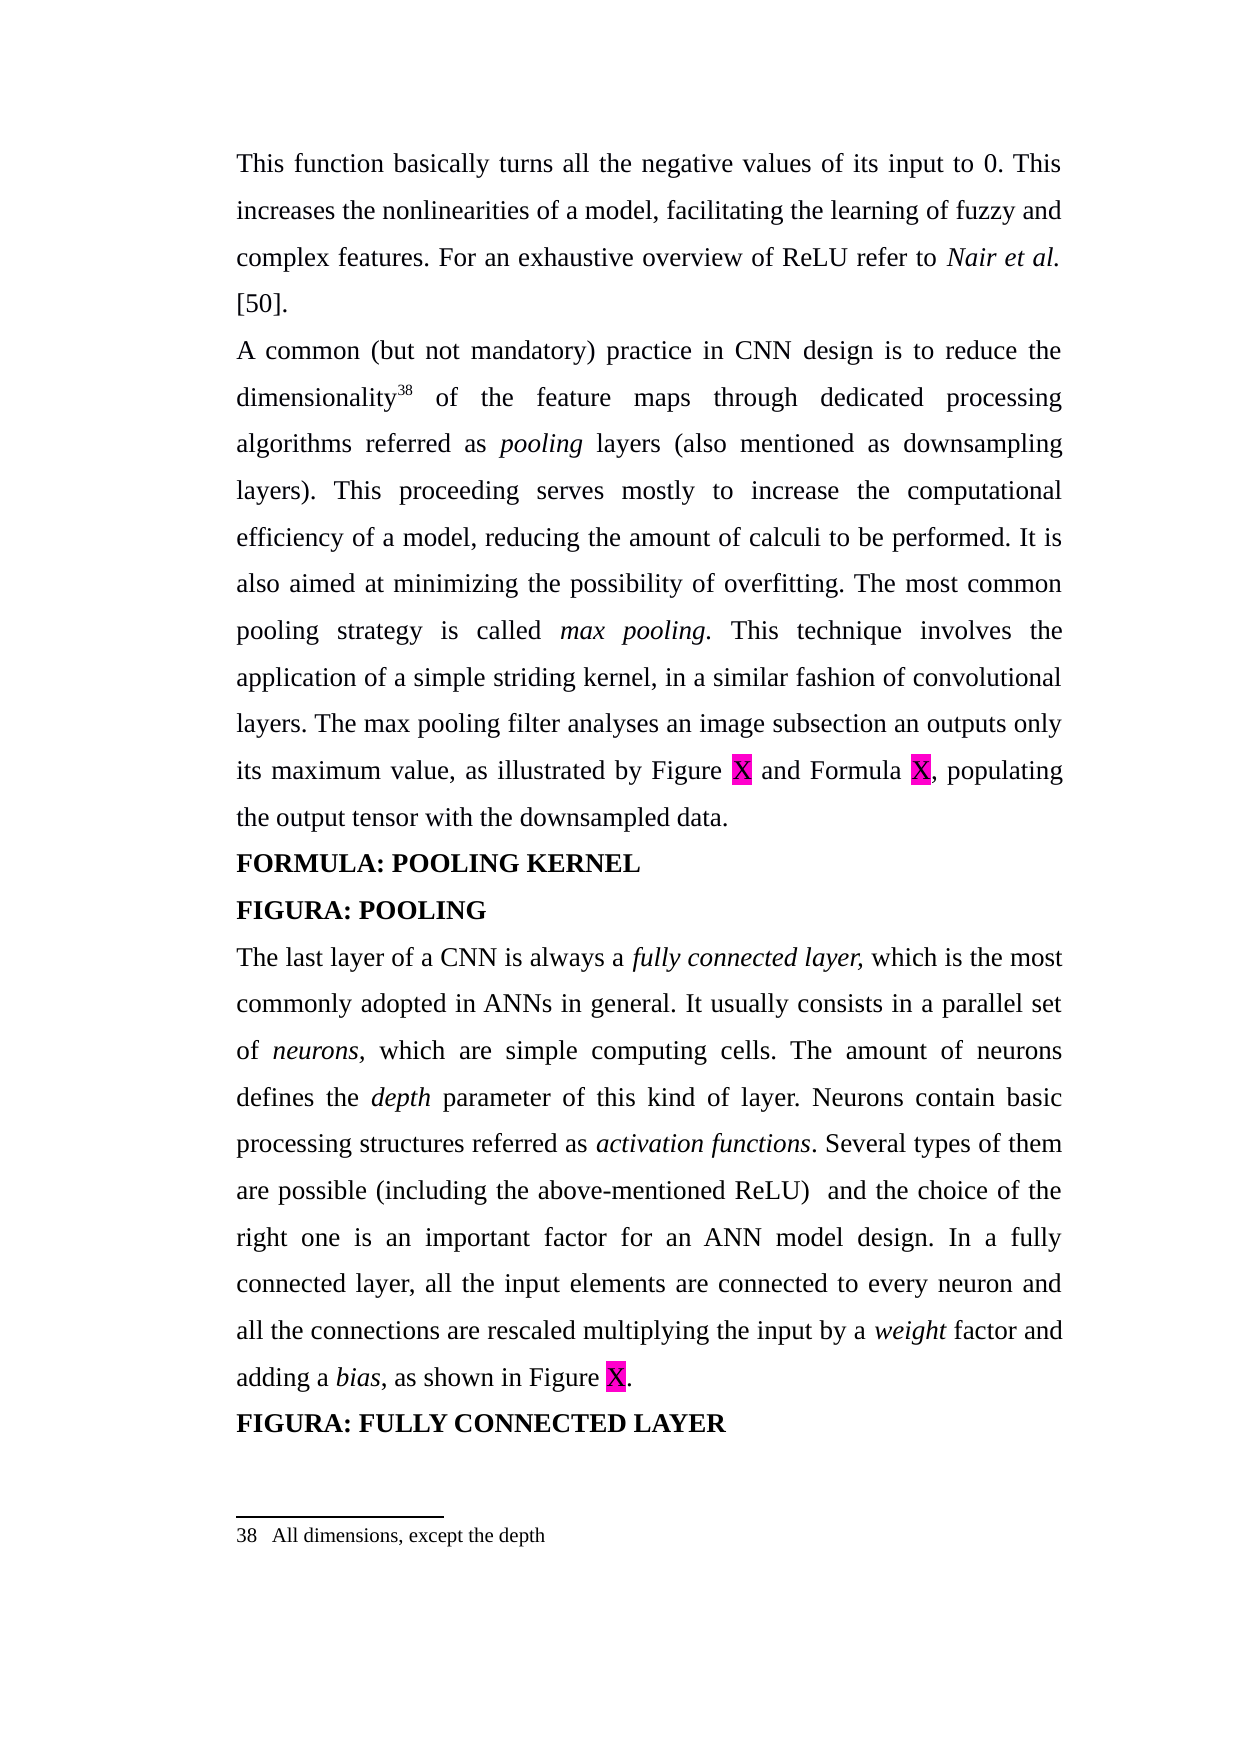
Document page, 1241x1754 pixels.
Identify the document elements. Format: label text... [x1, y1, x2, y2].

text All dimensions, except the depth [236, 1523, 1063, 1547]
text The last layer of a CNN is always a fully connected layer, which is the most commonly adopted in ANNs in general. It usually consists in a parallel set of neurons, which are simple computing cells. The amount of neurons defines the depth parameter of this kind of layer. Neurons contain basic processing structures referred as activation functions. Several types of them are possible (including the above-mentioned ReLU) and the choice of the right one is an important factor for an ANN model design. In a fully connected layer, all the input elements are connected to every neuron and all the connections are rescaled multiplying the input by a weight factor and adding a bias, as shown in Figure X. [236, 941, 1063, 1392]
text FORMULA: POOLING KERNEL [236, 848, 1063, 879]
text This function basically turns all the negative values of its input to 0. This increases the nonlinearities of a model, facilitating the learning of fuzzy and complex features. For an exhaustive overview of ReLU refer to Nair et al. [50]. [236, 148, 1063, 319]
text FIGURA: FULLY CONNECTED LAYER [236, 1408, 1063, 1439]
text FIGURA: POOLING [236, 894, 1063, 925]
text A common (but not mandatory) practice in CNN design is to reduce the dimensionality of the feature maps through dedicated processing algorithms referred as pooling layers (also mentioned as downsampling layers). This proceeding serves mostly to increase the computational efficiency of a model, reducing the amount of calculi to be performed. It is also aimed at minimizing the possibility of overfitting. The most common pooling strategy is called max pooling. This technique involves the application of a simple striding kernel, in a similar fashion of convolutional layers. The max pooling filter analyses an image subsection an outputs only its maximum value, as illustrated by Figure X and Formula X, populating the output tensor with the downsampled data. [236, 334, 1063, 832]
